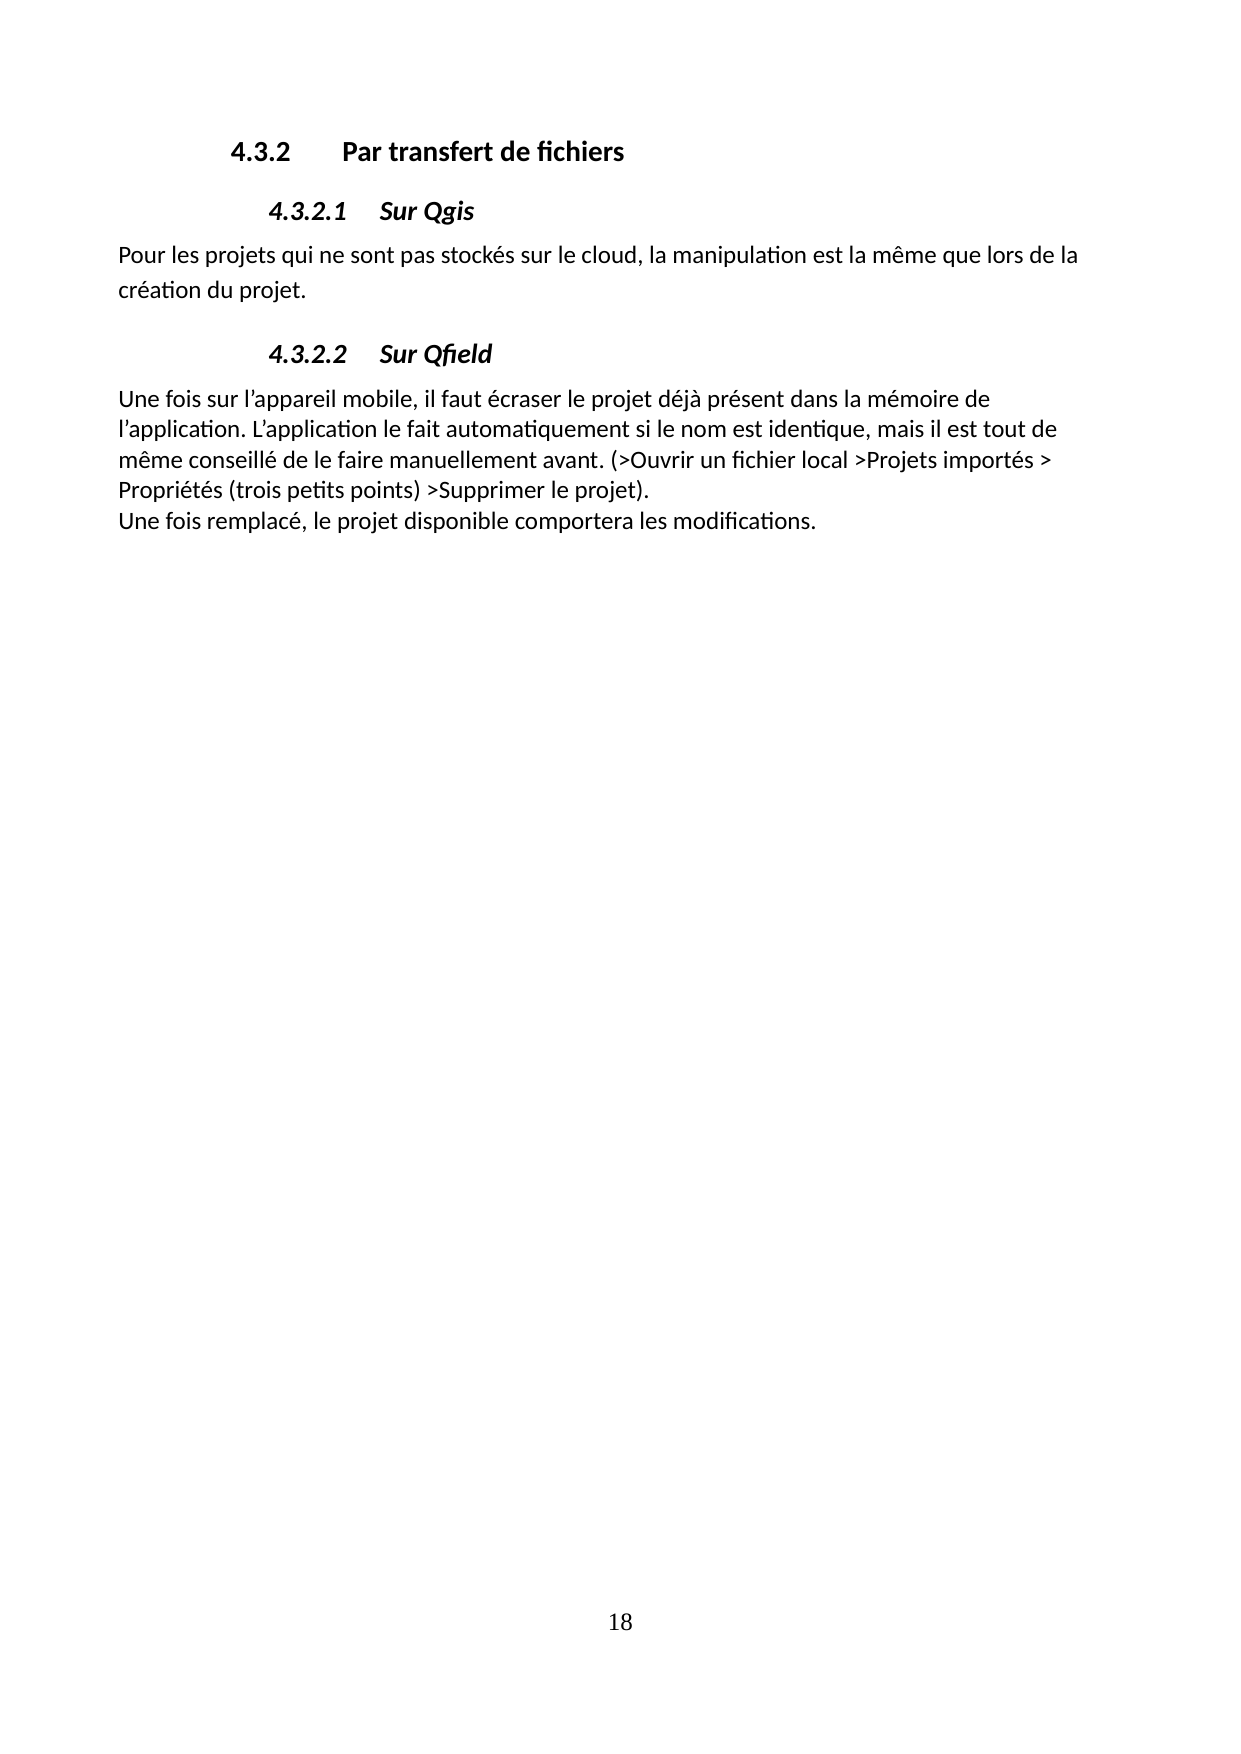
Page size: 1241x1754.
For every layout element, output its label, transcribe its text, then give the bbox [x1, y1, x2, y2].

subtitle Par transfert de fichiers [231, 133, 1122, 168]
subtitle Sur Qgis [268, 193, 1122, 227]
subtitle Sur Qfield [268, 337, 1122, 371]
text Pour les projets qui ne sont pas stockés sur le cloud, la manipulation est la même que lors de la création du projet. [118, 240, 1122, 305]
text Une fois remplacé, le projet disponible comportera les modifications. [118, 505, 1122, 536]
text Une fois sur l’appareil mobile, il faut écraser le projet déjà présent dans la mémoire de l’application. L’application le fait automatiquement si le nom est identique, mais il est tout de même conseillé de le faire manuellement avant. (>Ouvrir un fichier local >Projets importés > Propriétés (trois petits points) >Supprimer le projet). [118, 383, 1122, 505]
